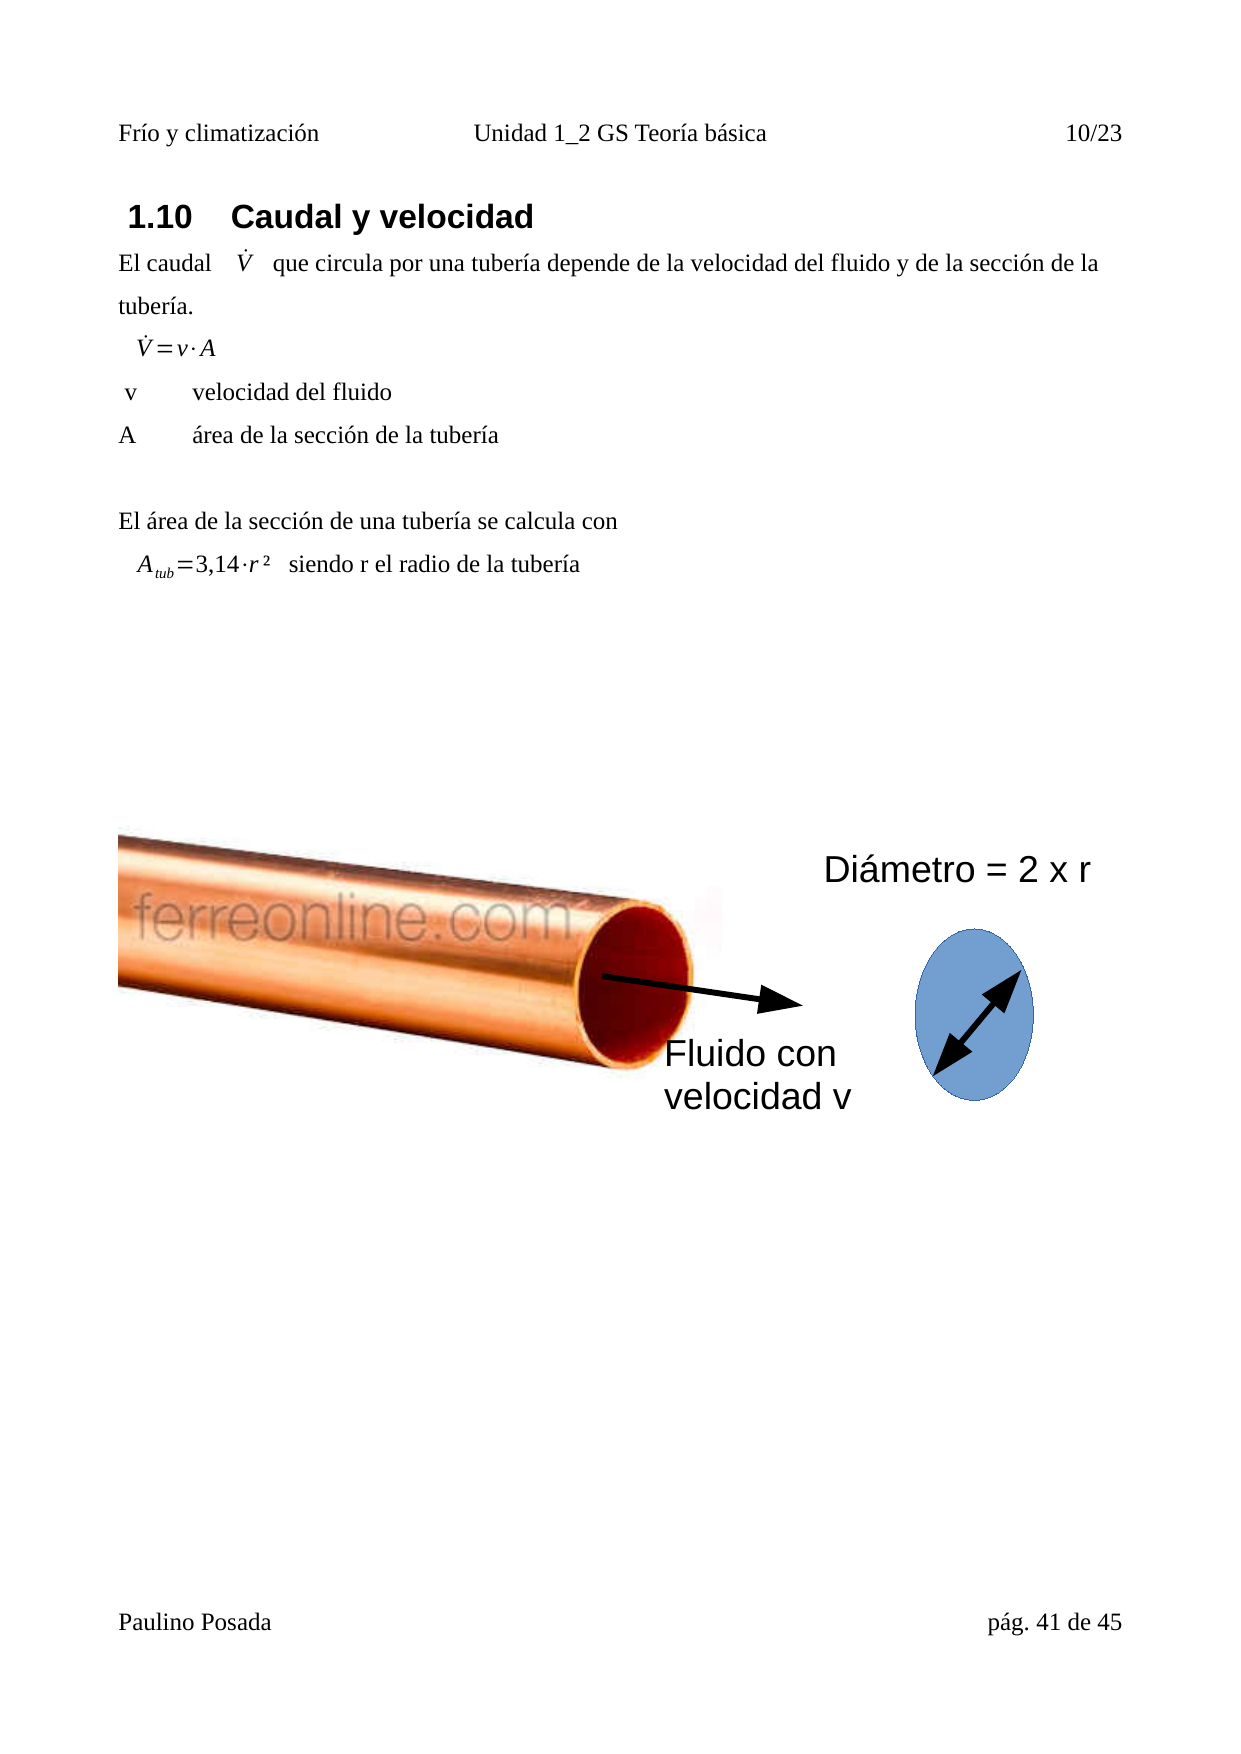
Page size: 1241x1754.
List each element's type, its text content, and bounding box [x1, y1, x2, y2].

text v velocidad del fluido [118, 377, 1122, 406]
text El área de la sección de una tubería se calcula con [118, 506, 1122, 535]
text A área de la sección de la tubería [118, 420, 1122, 449]
text El caudal que circula por una tubería depende de la velocidad del fluido y de la sección de la tubería. [118, 248, 1122, 320]
picture [687, 1091, 697, 1096]
subtitle Caudal y velocidad [118, 197, 1122, 236]
picture [118, 814, 722, 1096]
text siendo r el radio de la tubería [118, 549, 1122, 582]
